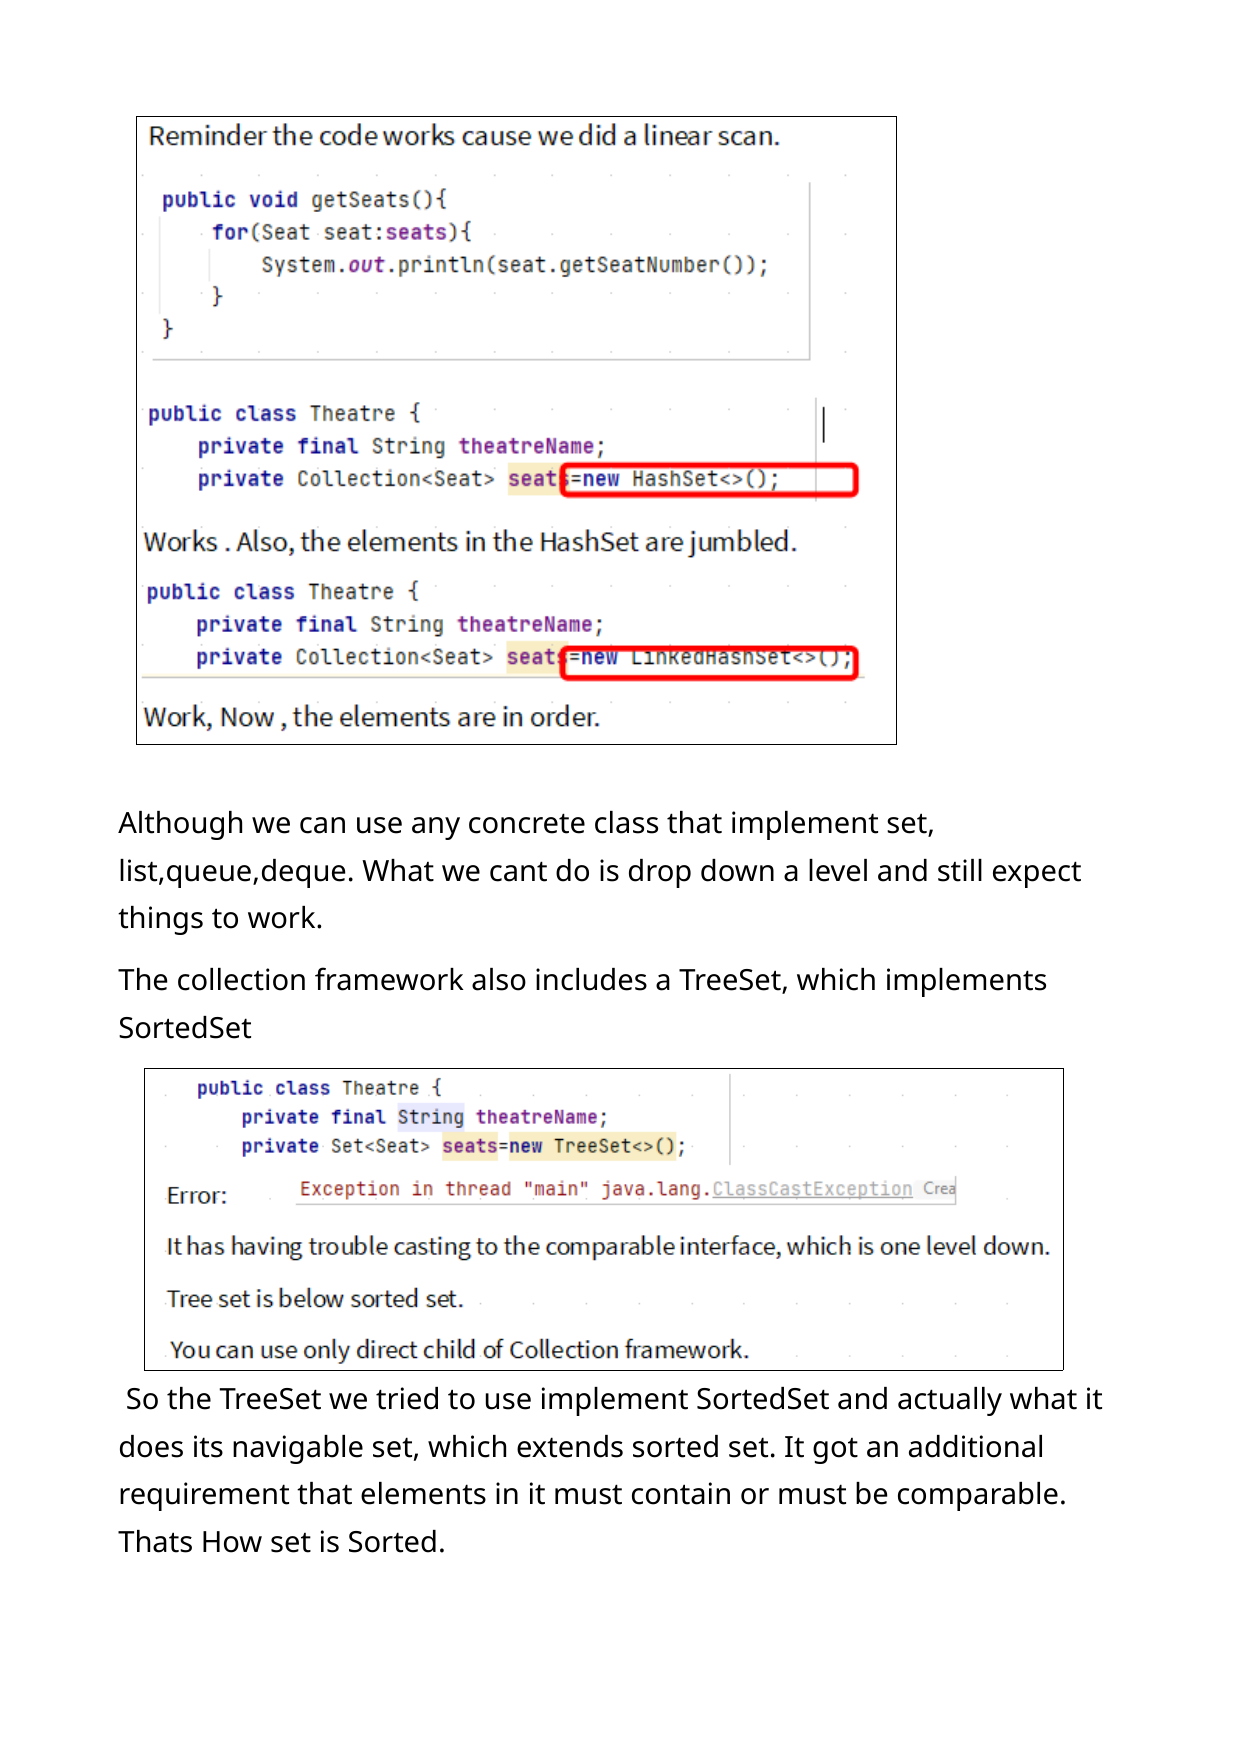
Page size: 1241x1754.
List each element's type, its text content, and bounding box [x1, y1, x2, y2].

picture [139, 119, 893, 742]
text So the TreeSet we tried to use implement SortedSet and actually what it does its navigable set, which extends sorted set. It got an additional requirement that elements in it must contain or must be comparable. Thats How set is Sorted. [118, 1069, 1122, 1561]
picture [147, 1070, 1060, 1368]
text The collection framework also includes a TreeSet, which implements SortedSet [118, 959, 1122, 1047]
text Although we can use any concrete class that implement set, list,queue,deque. What we cant do is drop down a level and still expect things to work. [118, 802, 1122, 937]
